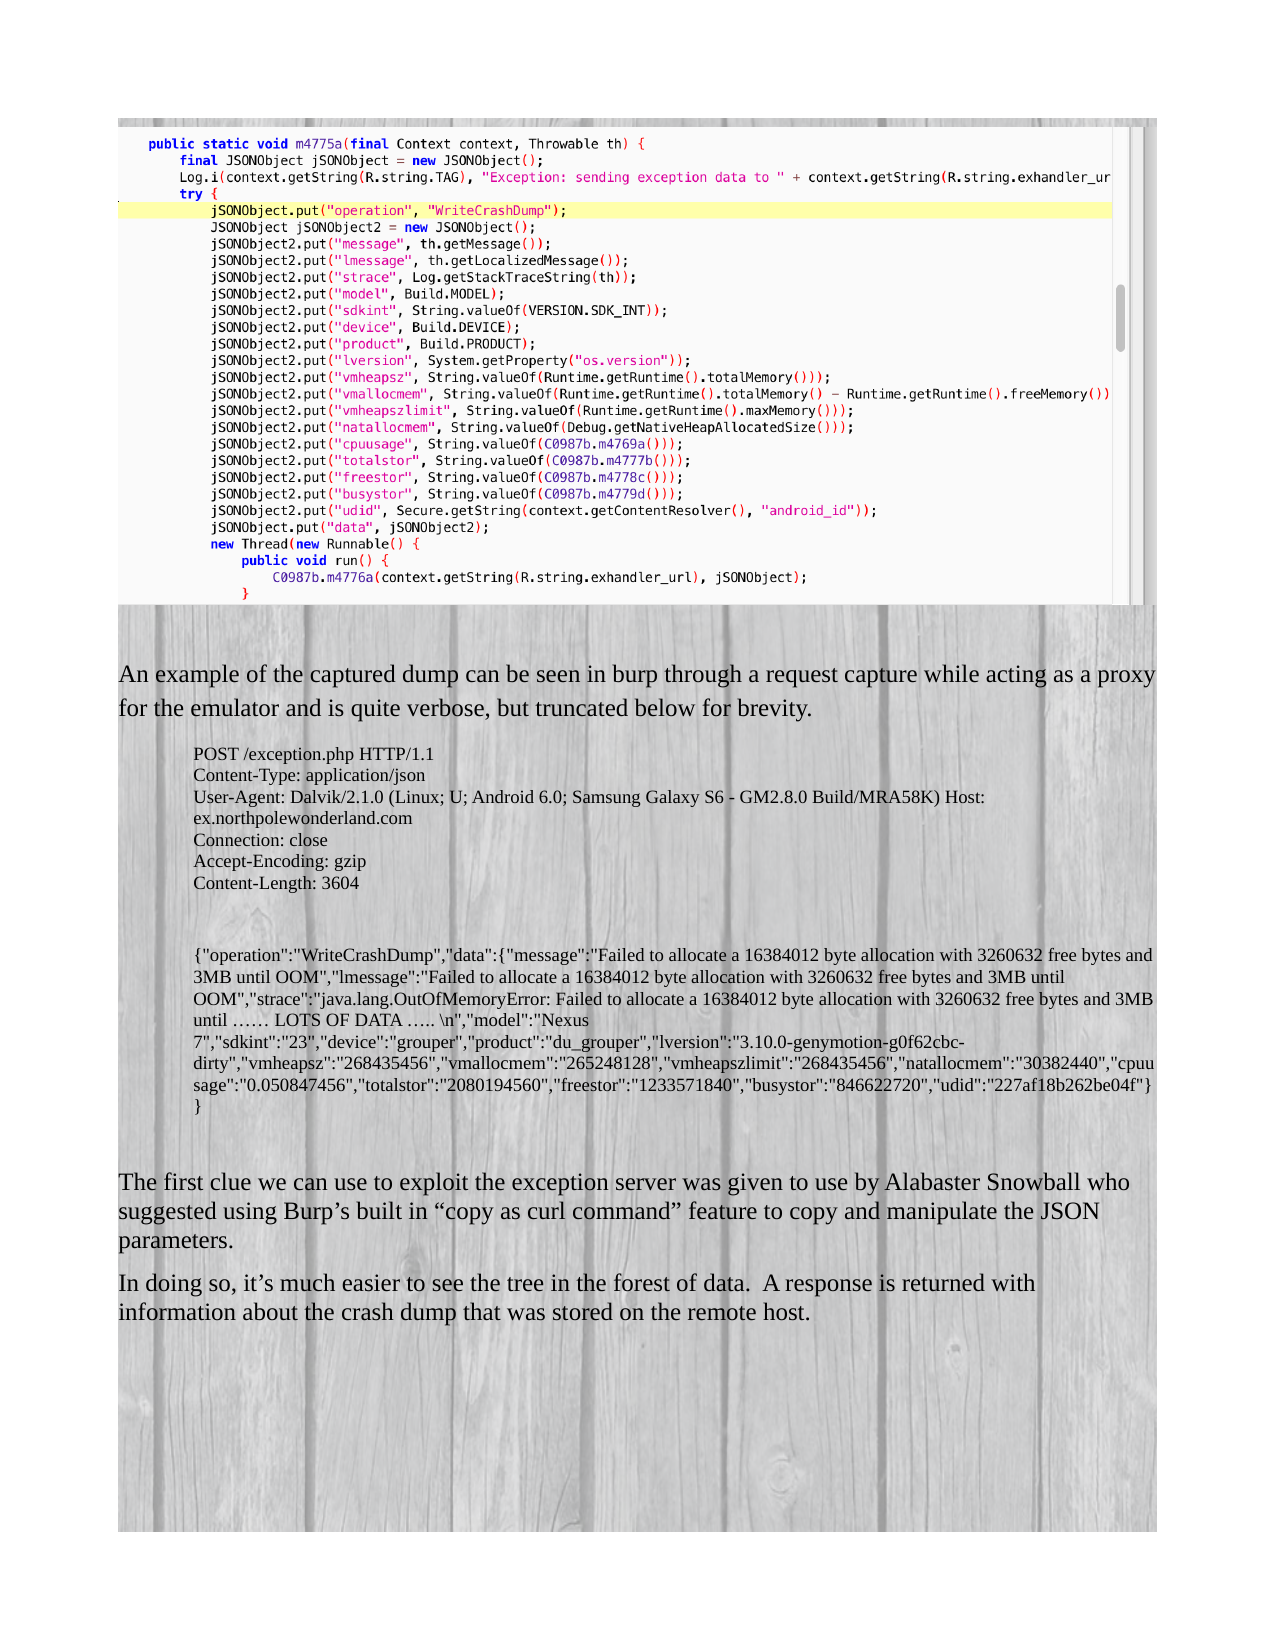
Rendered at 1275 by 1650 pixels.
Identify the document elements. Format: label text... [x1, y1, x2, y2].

picture [118, 722, 1157, 1167]
text {"operation":"WriteCrashDump","data":{"message":"Failed to allocate a 16384012 byte allocation with 3260632 free bytes and 3MB until OOM","lmessage":"Failed to allocate a 16384012 byte allocation with 3260632 free bytes and 3MB until OOM","strace":"java.lang.OutOfMemoryError: Failed to allocate a 16384012 byte allocation with 3260632 free bytes and 3MB until …… LOTS OF DATA ….. \n","model":"Nexus 7","sdkint":"23","device":"grouper","product":"du_grouper","lversion":"3.10.0-genymotion-g0f62cbc-dirty","vmheapsz":"268435456","vmallocmem":"265248128","vmheapszlimit":"268435456","natallocmem":"30382440","cpuusage":"0.050847456","totalstor":"2080194560","freestor":"1233571840","busystor":"846622720","udid":"227af18b262be04f"}} [193, 944, 1157, 1117]
picture [118, 1254, 1157, 1268]
picture [118, 1326, 1157, 1532]
text POST /exception.php HTTP/1.1 Content-Type: application/json User-Agent: Dalvik/2.1.0 (Linux; U; Android 6.0; Samsung Galaxy S6 - GM2.8.0 Build/MRA58K) Host: ex.northpolewonderland.com Connection: close Accept-Encoding: gzip Content-Length: 3604 [193, 743, 1157, 893]
picture [118, 118, 1157, 659]
text An example of the captured dump can be seen in burp through a request capture while acting as a proxy for the emulator and is quite verbose, but truncated below for brevity. [118, 659, 1157, 722]
text In doing so, it’s much easier to see the tree in the forest of data. A response is returned with information about the crash dump that was stored on the remote host. [118, 1268, 1157, 1326]
text The first clue we can use to exploit the exception server was given to use by Alabaster Snowball who suggested using Burp’s built in “copy as curl command” feature to copy and manipulate the JSON parameters. [118, 1167, 1157, 1254]
